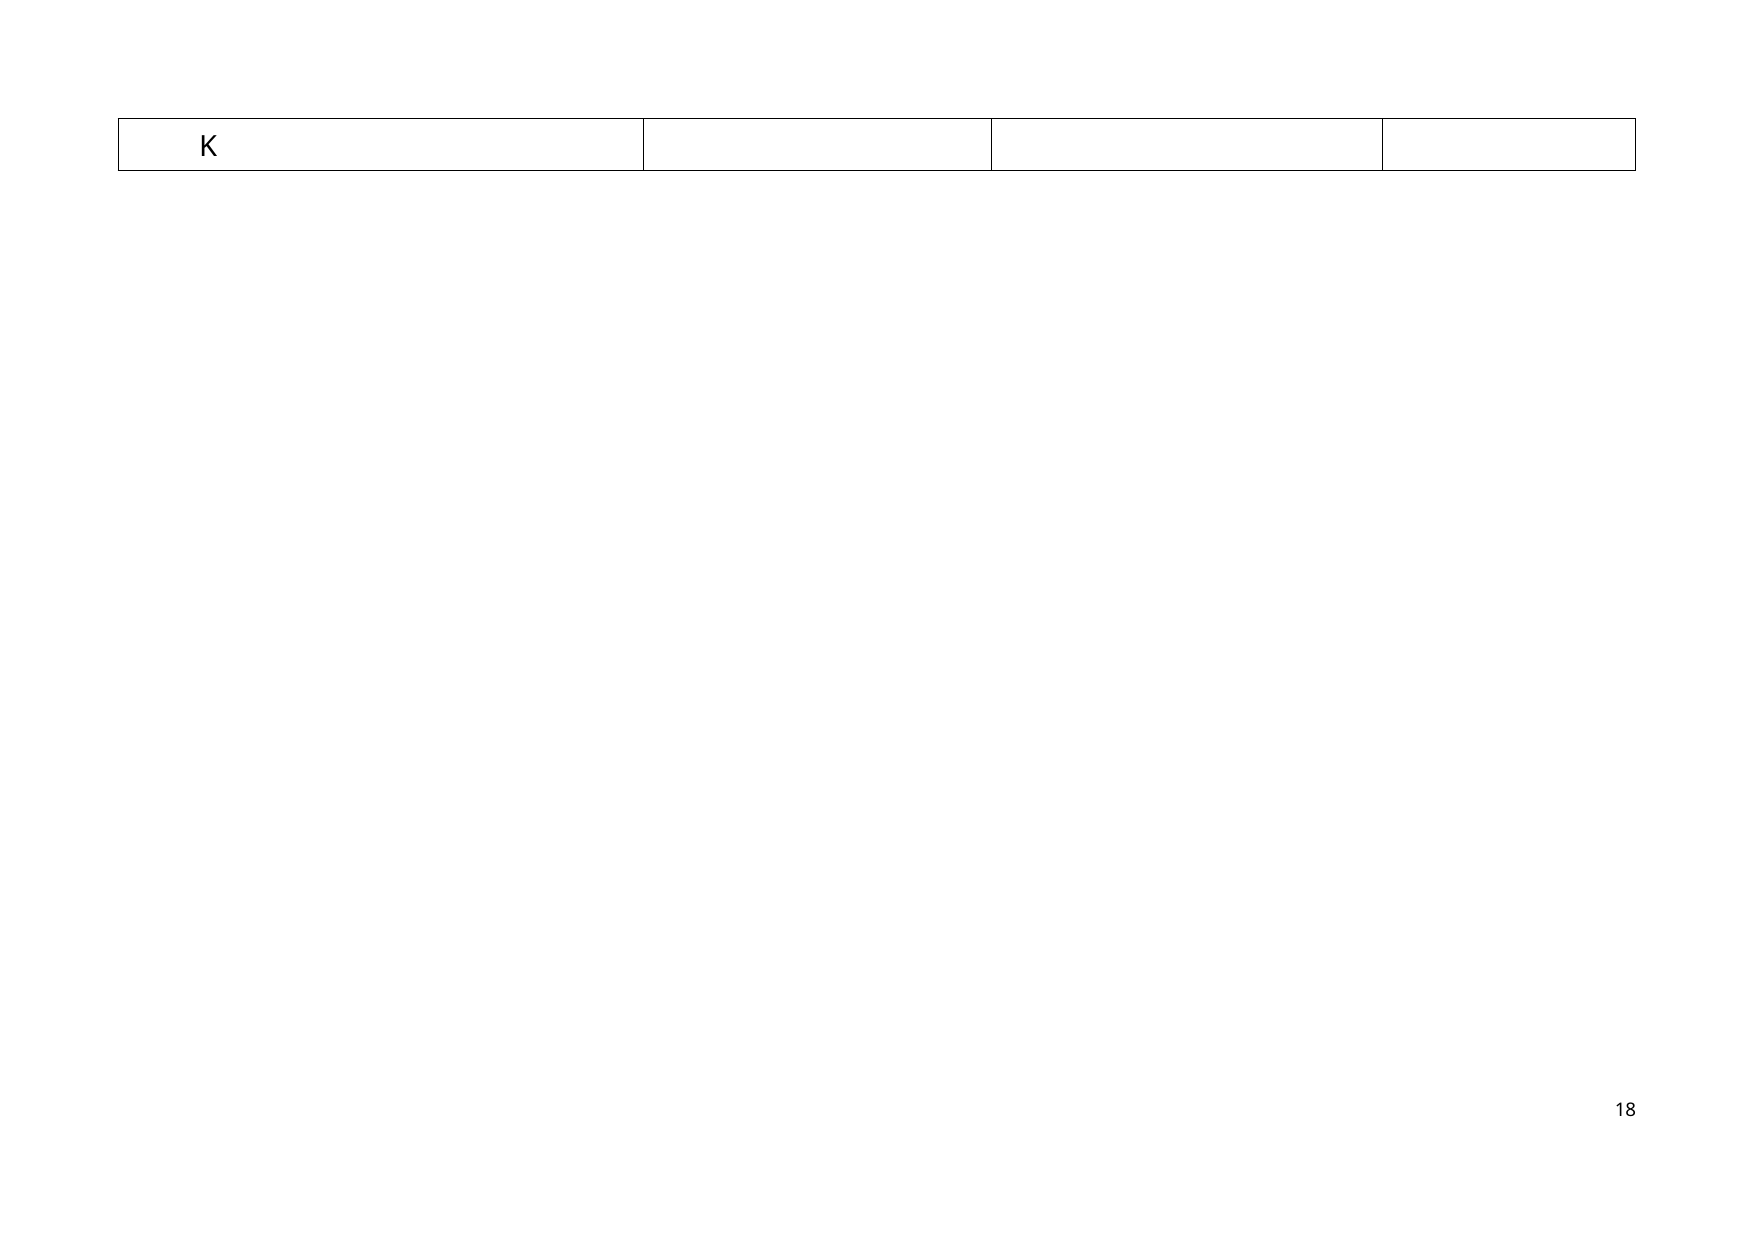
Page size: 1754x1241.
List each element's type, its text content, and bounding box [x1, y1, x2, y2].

table_cell Place welcome to/what’s going in in F. 1 at the entrance Av. Paul Héger 1 at the entrance coming from K [119, 119, 643, 170]
table_cell [644, 119, 991, 170]
table_cell [992, 119, 1382, 170]
table_cell [1383, 119, 1635, 170]
